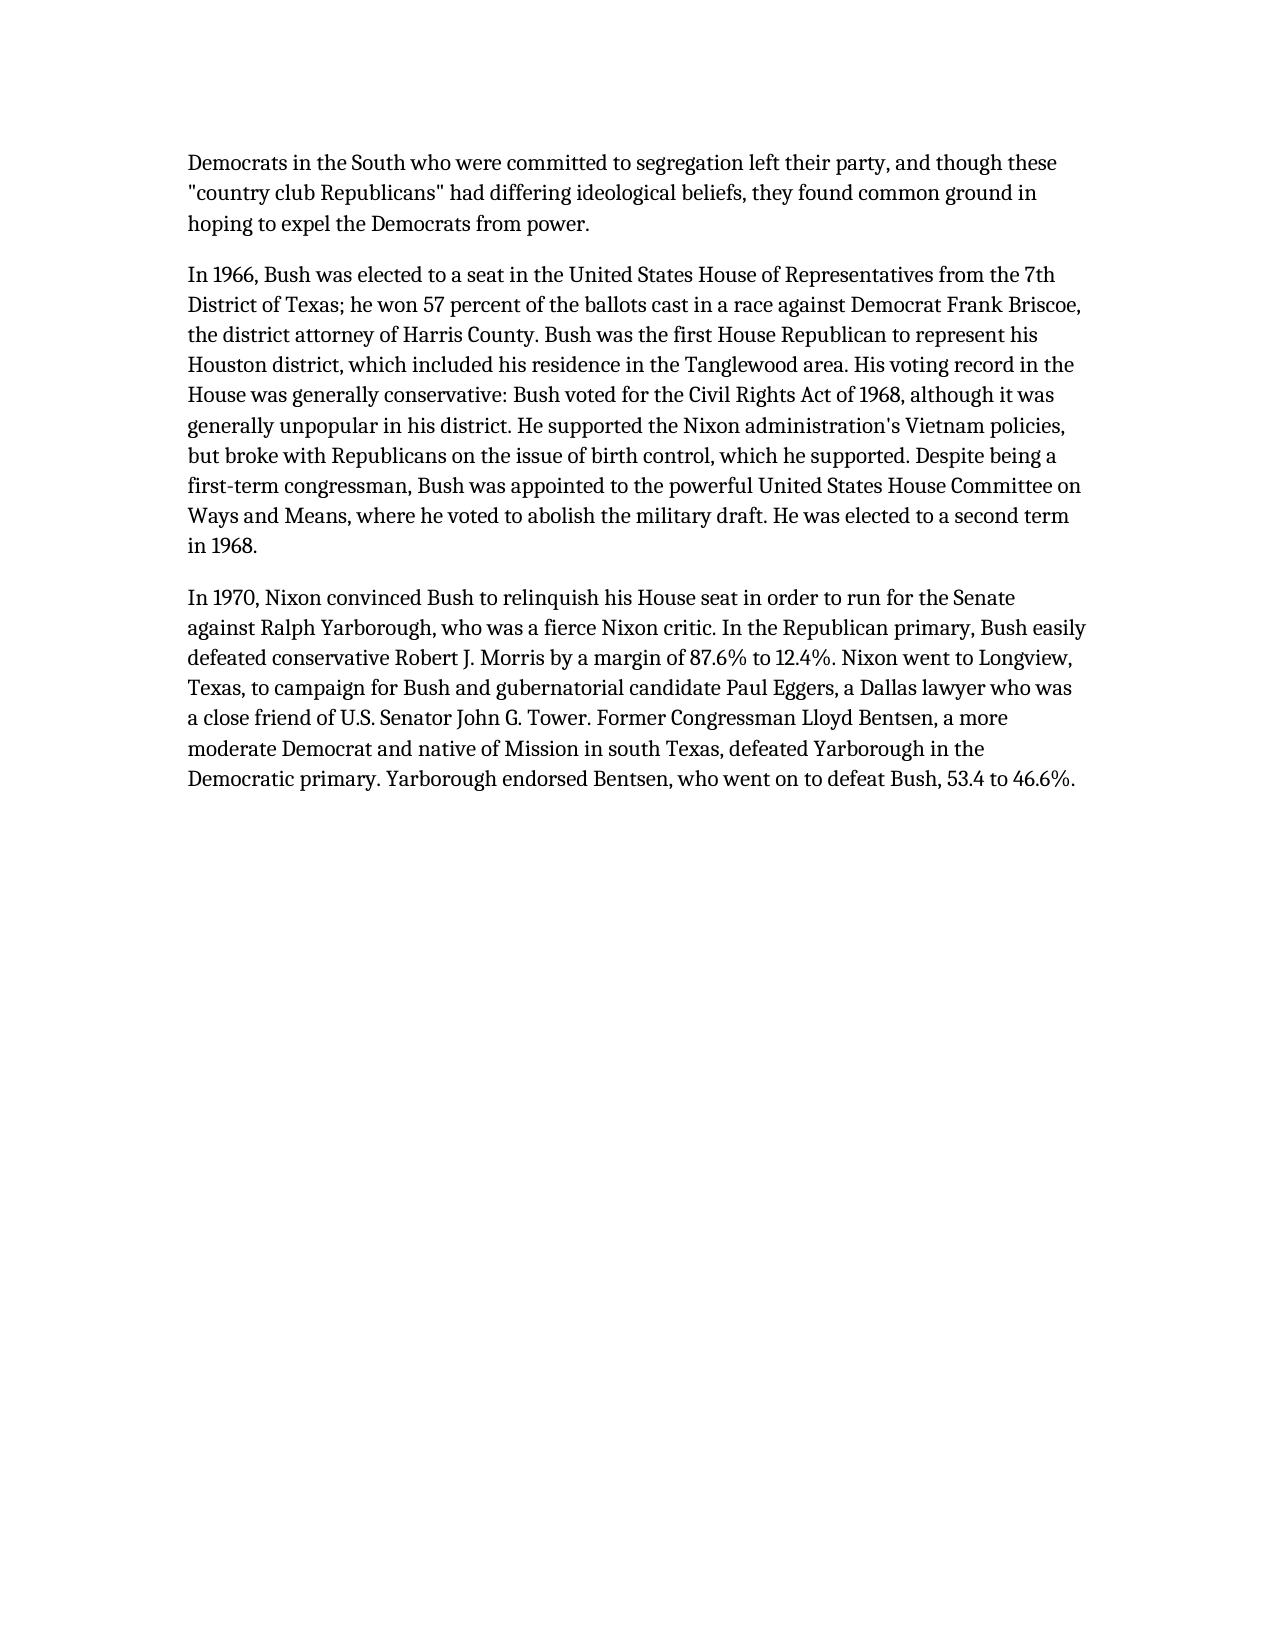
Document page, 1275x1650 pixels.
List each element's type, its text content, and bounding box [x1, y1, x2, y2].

text In 1966, Bush was elected to a seat in the United States House of Representatives from the 7th District of Texas; he won 57 percent of the ballots cast in a race against Democrat Frank Briscoe, the district attorney of Harris County. Bush was the first House Republican to represent his Houston district, which included his residence in the Tanglewood area. His voting record in the House was generally conservative: Bush voted for the Civil Rights Act of 1968, although it was generally unpopular in his district. He supported the Nixon administration's Vietnam policies, but broke with Republicans on the issue of birth control, which he supported. Despite being a first-term congressman, Bush was appointed to the powerful United States House Committee on Ways and Means, where he voted to abolish the military draft. He was elected to a second term in 1968. [187, 261, 1087, 560]
text Democrats in the South who were committed to segregation left their party, and though these "country club Republicans" had differing ideological beliefs, they found common ground in hoping to expel the Democrats from power. [187, 150, 1087, 237]
text In 1970, Nixon convinced Bush to relinquish his House seat in order to run for the Senate against Ralph Yarborough, who was a fierce Nixon critic. In the Republican primary, Bush easily defeated conservative Robert J. Morris by a margin of 87.6% to 12.4%. Nixon went to Longview, Texas, to campaign for Bush and gubernatorial candidate Paul Eggers, a Dallas lawyer who was a close friend of U.S. Senator John G. Tower. Former Congressman Lloyd Bentsen, a more moderate Democrat and native of Mission in south Texas, defeated Yarborough in the Democratic primary. Yarborough endorsed Bentsen, who went on to defeat Bush, 53.4 to 46.6%. [187, 584, 1087, 792]
